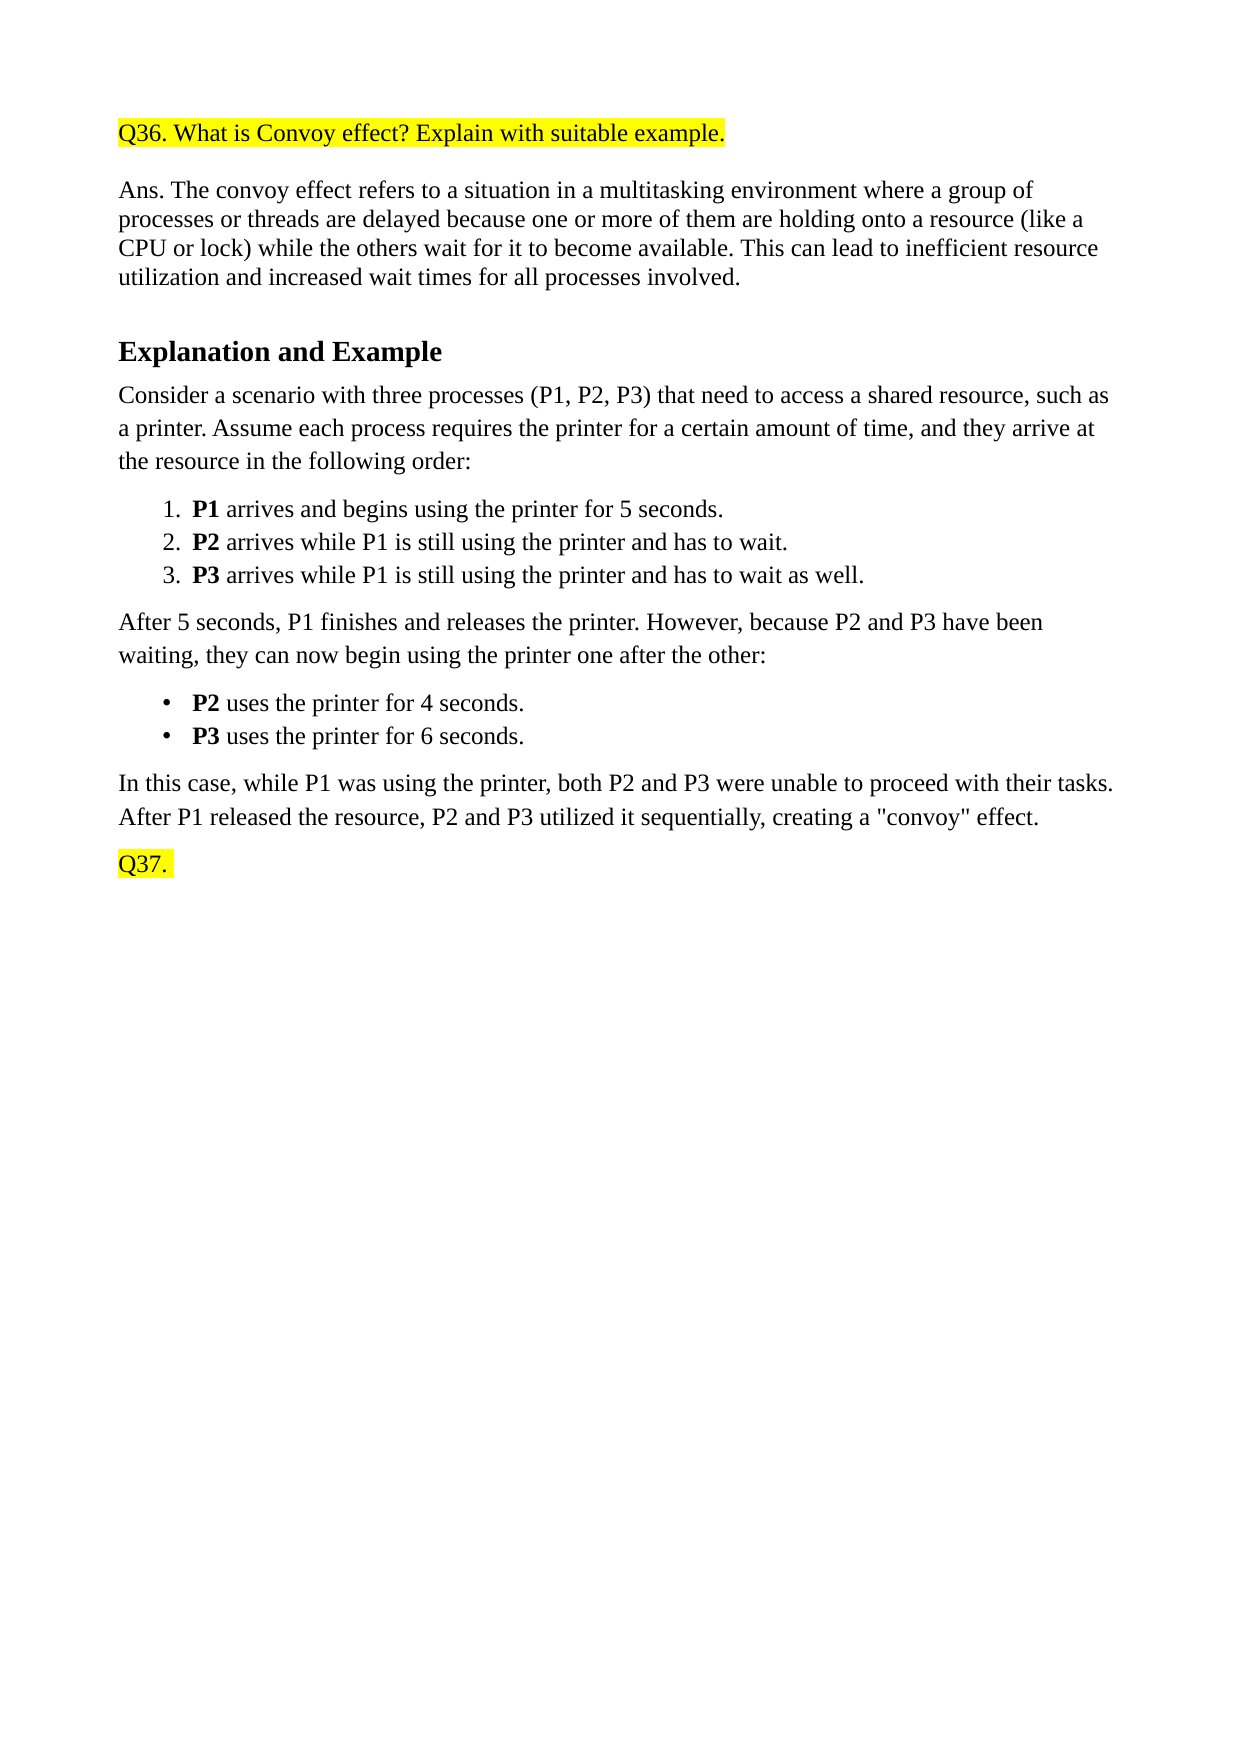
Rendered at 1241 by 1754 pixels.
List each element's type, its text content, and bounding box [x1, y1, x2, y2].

subtitle Explanation and Example [118, 334, 1122, 367]
text Consider a scenario with three processes (P1, P2, P3) that need to access a shared resource, such as a printer. Assume each process requires the printer for a certain amount of time, and they arrive at the resource in the following order: [118, 380, 1122, 475]
list P3 uses the printer for 6 seconds. [162, 721, 1122, 750]
list P2 uses the printer for 4 seconds. [162, 688, 1122, 717]
list P2 arrives while P1 is still using the printer and has to wait. [162, 527, 1122, 555]
list P3 arrives while P1 is still using the printer and has to wait as well. [162, 560, 1122, 588]
text Q36. What is Convoy effect? Explain with suitable example. [118, 118, 1122, 147]
text Q37. [118, 849, 1122, 878]
list P1 arrives and begins using the printer for 5 seconds. [162, 494, 1122, 522]
text In this case, while P1 was using the printer, both P2 and P3 were unable to proceed with their tasks. After P1 released the resource, P2 and P3 utilized it sequentially, creating a "convoy" effect. [118, 768, 1122, 830]
text Ans. The convoy effect refers to a situation in a multitasking environment where a group of processes or threads are delayed because one or more of them are holding onto a resource (like a CPU or lock) while the others wait for it to become available. This can lead to inefficient resource utilization and increased wait times for all processes involved. [118, 176, 1122, 291]
text After 5 seconds, P1 finishes and releases the printer. However, because P2 and P3 have been waiting, they can now begin using the printer one after the other: [118, 607, 1122, 669]
